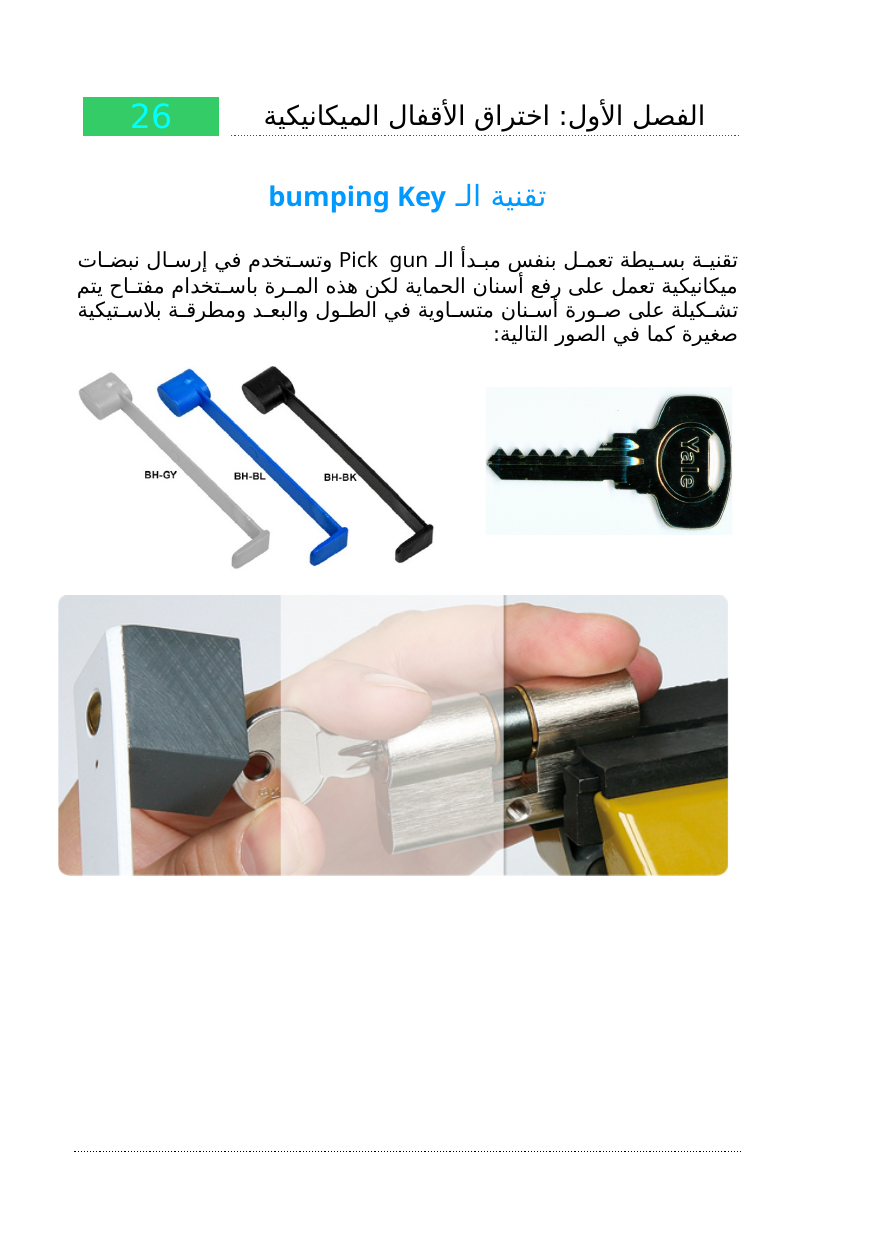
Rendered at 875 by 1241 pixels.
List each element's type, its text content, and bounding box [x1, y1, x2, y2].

subtitle تقنية الـ bumping Key [77, 177, 738, 214]
picture [485, 387, 733, 535]
picture [76, 347, 435, 584]
text تقنية بسيطة تعمل بنفس مبدأ الـ Pick gun وتستخدم في إرسال نبضات ميكانيكية تعمل على رفع أسنان الحماية لكن هذه المرة باستخدام مفتاح يتم تشكيلة على صورة أسنان متساوية في الطول والبعد ومطرقة بلاستيكية صغيرة كما في الصور التالية: [77, 245, 738, 347]
picture [58, 595, 729, 876]
